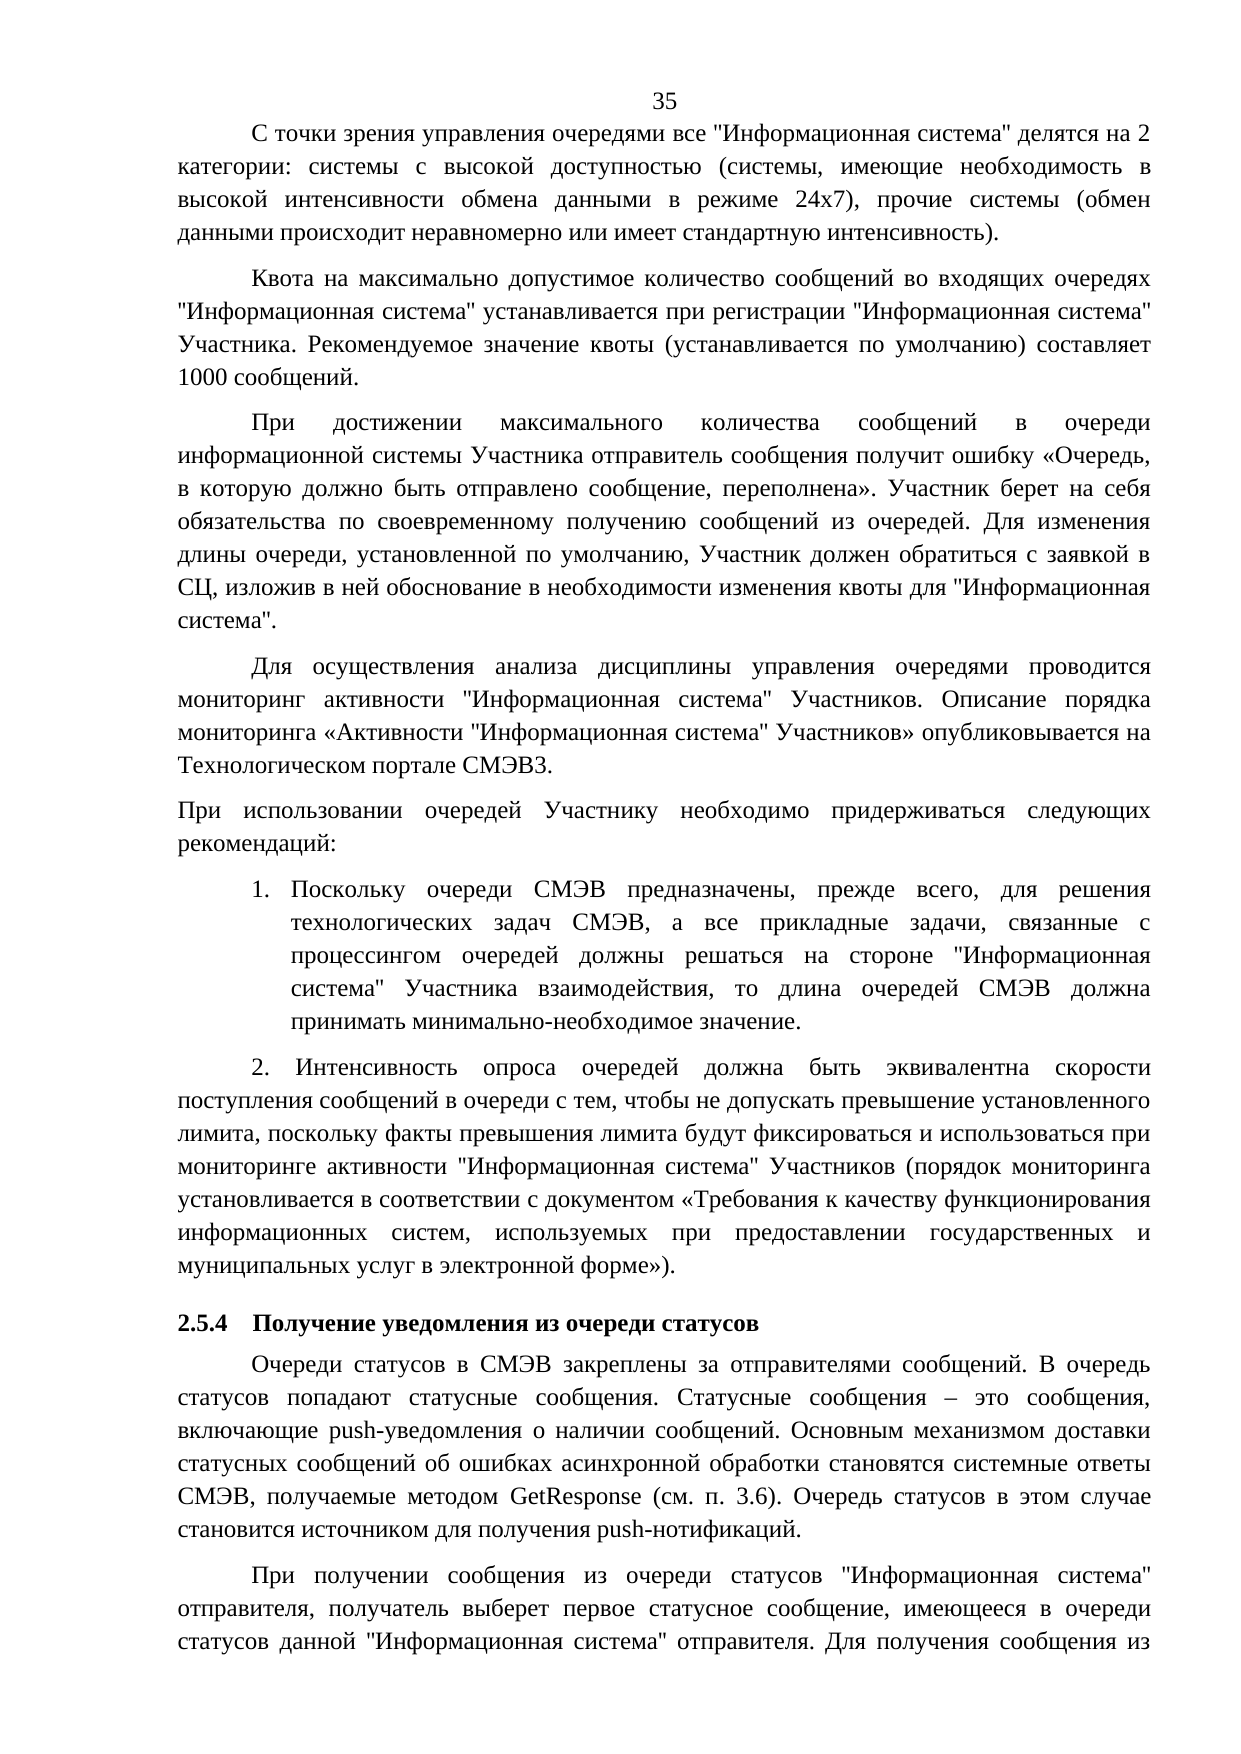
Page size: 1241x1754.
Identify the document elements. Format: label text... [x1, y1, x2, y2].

text С точки зрения управления очередями все ''Информационная система'' делятся на 2 категории: системы с высокой доступностью (системы, имеющие необходимость в высокой интенсивности обмена данными в режиме 24х7), прочие системы (обмен данными происходит неравномерно или имеет стандартную интенсивность). [177, 118, 1152, 246]
text Квота на максимально допустимое количество сообщений во входящих очередях ''Информационная система'' устанавливается при регистрации ''Информационная система'' Участника. Рекомендуемое значение квоты (устанавливается по умолчанию) составляет 1000 сообщений. [177, 263, 1152, 391]
text Очереди статусов в СМЭВ закреплены за отправителями сообщений. В очередь статусов попадают статусные сообщения. Статусные сообщения – это сообщения, включающие push-уведомления о наличии сообщений. Основным механизмом доставки статусных сообщений об ошибках асинхронной обработки становятся системные ответы СМЭВ, получаемые методом GetResponse (см. п. 3.6). Очередь статусов в этом случае становится источником для получения push-нотификаций. [177, 1349, 1152, 1543]
list Поскольку очереди СМЭВ предназначены, прежде всего, для решения технологических задач СМЭВ, а все прикладные задачи, связанные с процессингом очередей должны решаться на стороне ''Информационная система'' Участника взаимодействия, то длина очередей СМЭВ должна принимать минимально-необходимое значение. [251, 874, 1152, 1035]
subtitle Получение уведомления из очереди статусов [177, 1308, 1152, 1337]
text При достижении максимального количества сообщений в очереди информационной системы Участника отправитель сообщения получит ошибку «Очередь, в которую должно быть отправлено сообщение, переполнена». Участник берет на себя обязательства по своевременному получению сообщений из очередей. Для изменения длины очереди, установленной по умолчанию, Участник должен обратиться с заявкой в СЦ, изложив в ней обоснование в необходимости изменения квоты для ''Информационная система''. [177, 407, 1152, 634]
text При использовании очередей Участнику необходимо придерживаться следующих рекомендаций: [177, 796, 1152, 857]
text При получении сообщения из очереди статусов ''Информационная система'' отправителя, получатель выберет первое статусное сообщение, имеющееся в очереди статусов данной ''Информационная система'' отправителя. Для получения сообщения из [177, 1560, 1152, 1654]
text 2. Интенсивность опроса очередей должна быть эквивалентна скорости поступления сообщений в очереди с тем, чтобы не допускать превышение установленного лимита, поскольку факты превышения лимита будут фиксироваться и использоваться при мониторинге активности ''Информационная система'' Участников (порядок мониторинга установливается в соответствии с документом «Требования к качеству функционирования информационных систем, используемых при предоставлении государственных и муниципальных услуг в электронной форме»). [177, 1052, 1152, 1278]
text Для осуществления анализа дисциплины управления очередями проводится мониторинг активности ''Информационная система'' Участников. Описание порядка мониторинга «Активности ''Информационная система'' Участников» опубликовывается на Технологическом портале СМЭВ3. [177, 651, 1152, 779]
